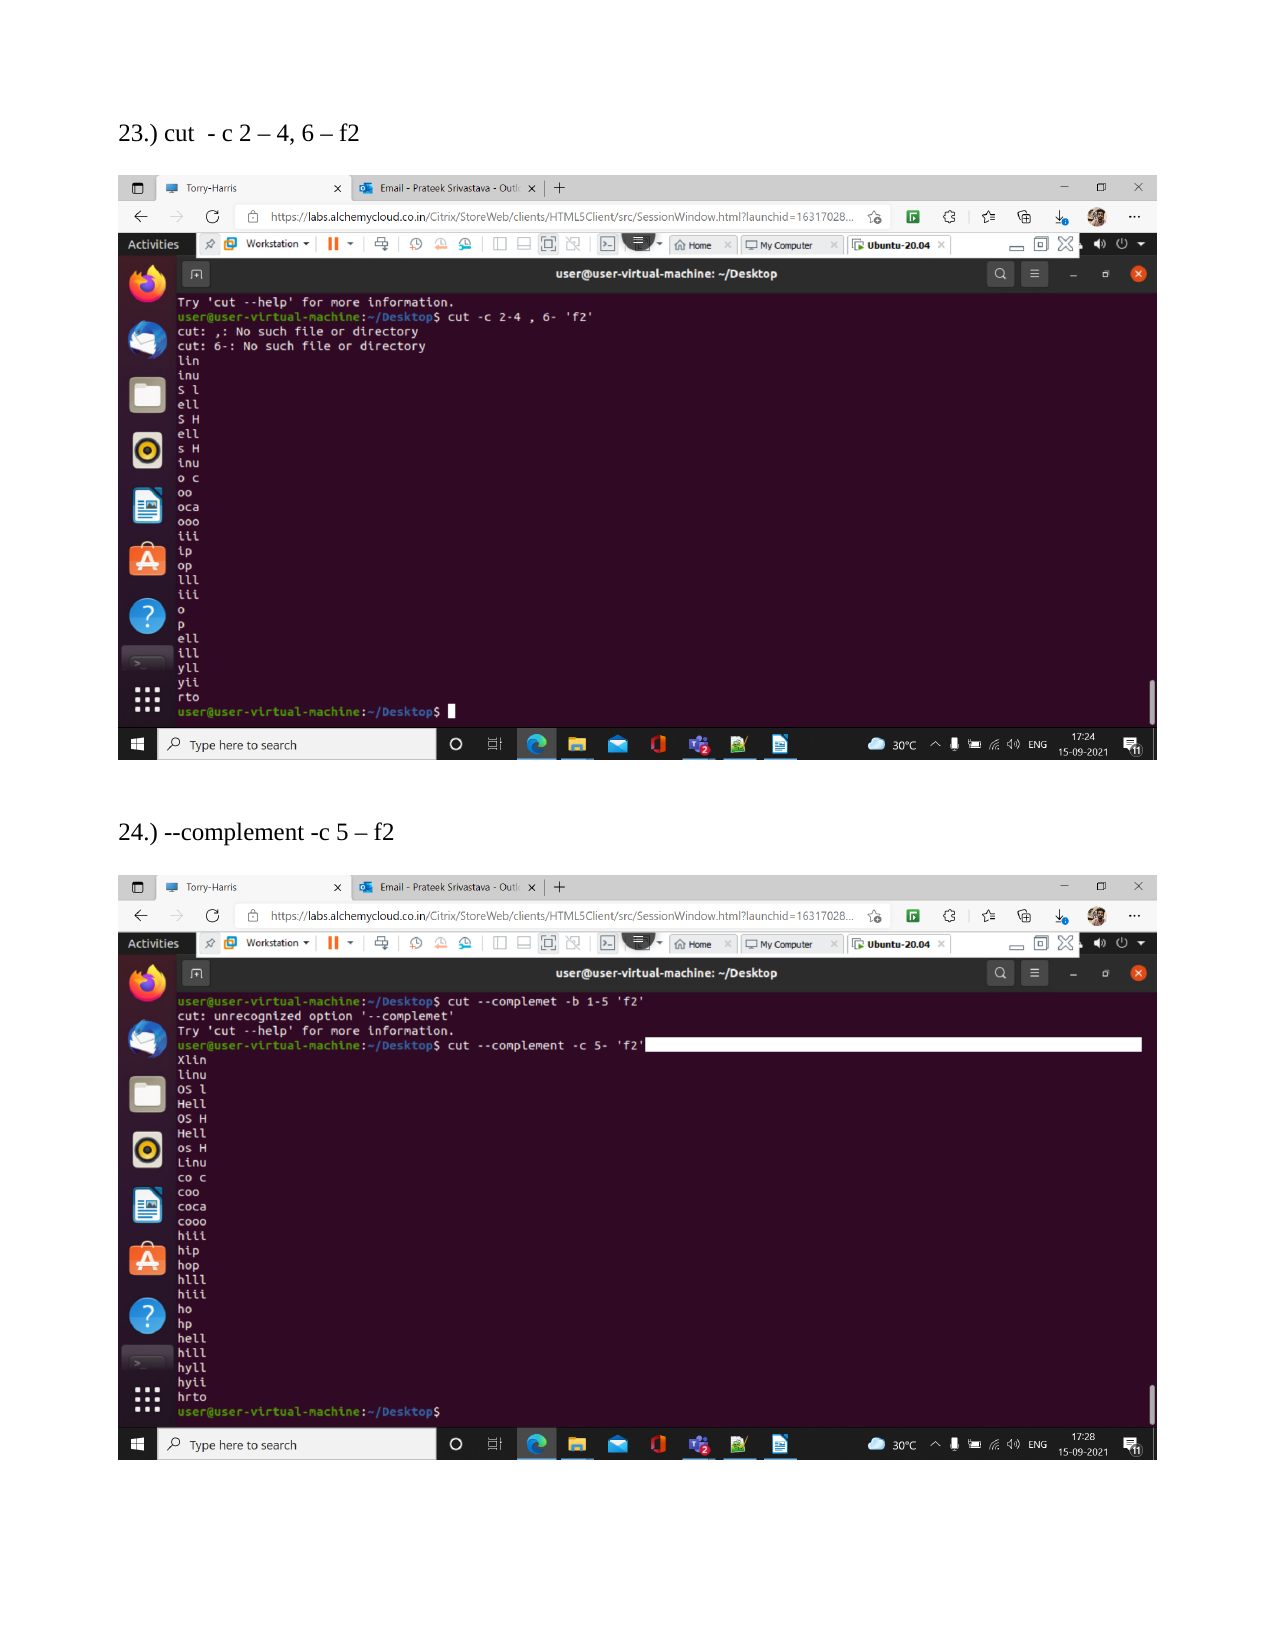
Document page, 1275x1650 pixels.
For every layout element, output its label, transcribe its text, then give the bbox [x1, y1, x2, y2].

picture [118, 175, 1157, 760]
text 23.) cut - c 2 – 4, 6 – f2 [118, 118, 1157, 147]
text 24.) --complement -c 5 – f2 [118, 817, 1157, 846]
picture [118, 875, 1157, 1460]
